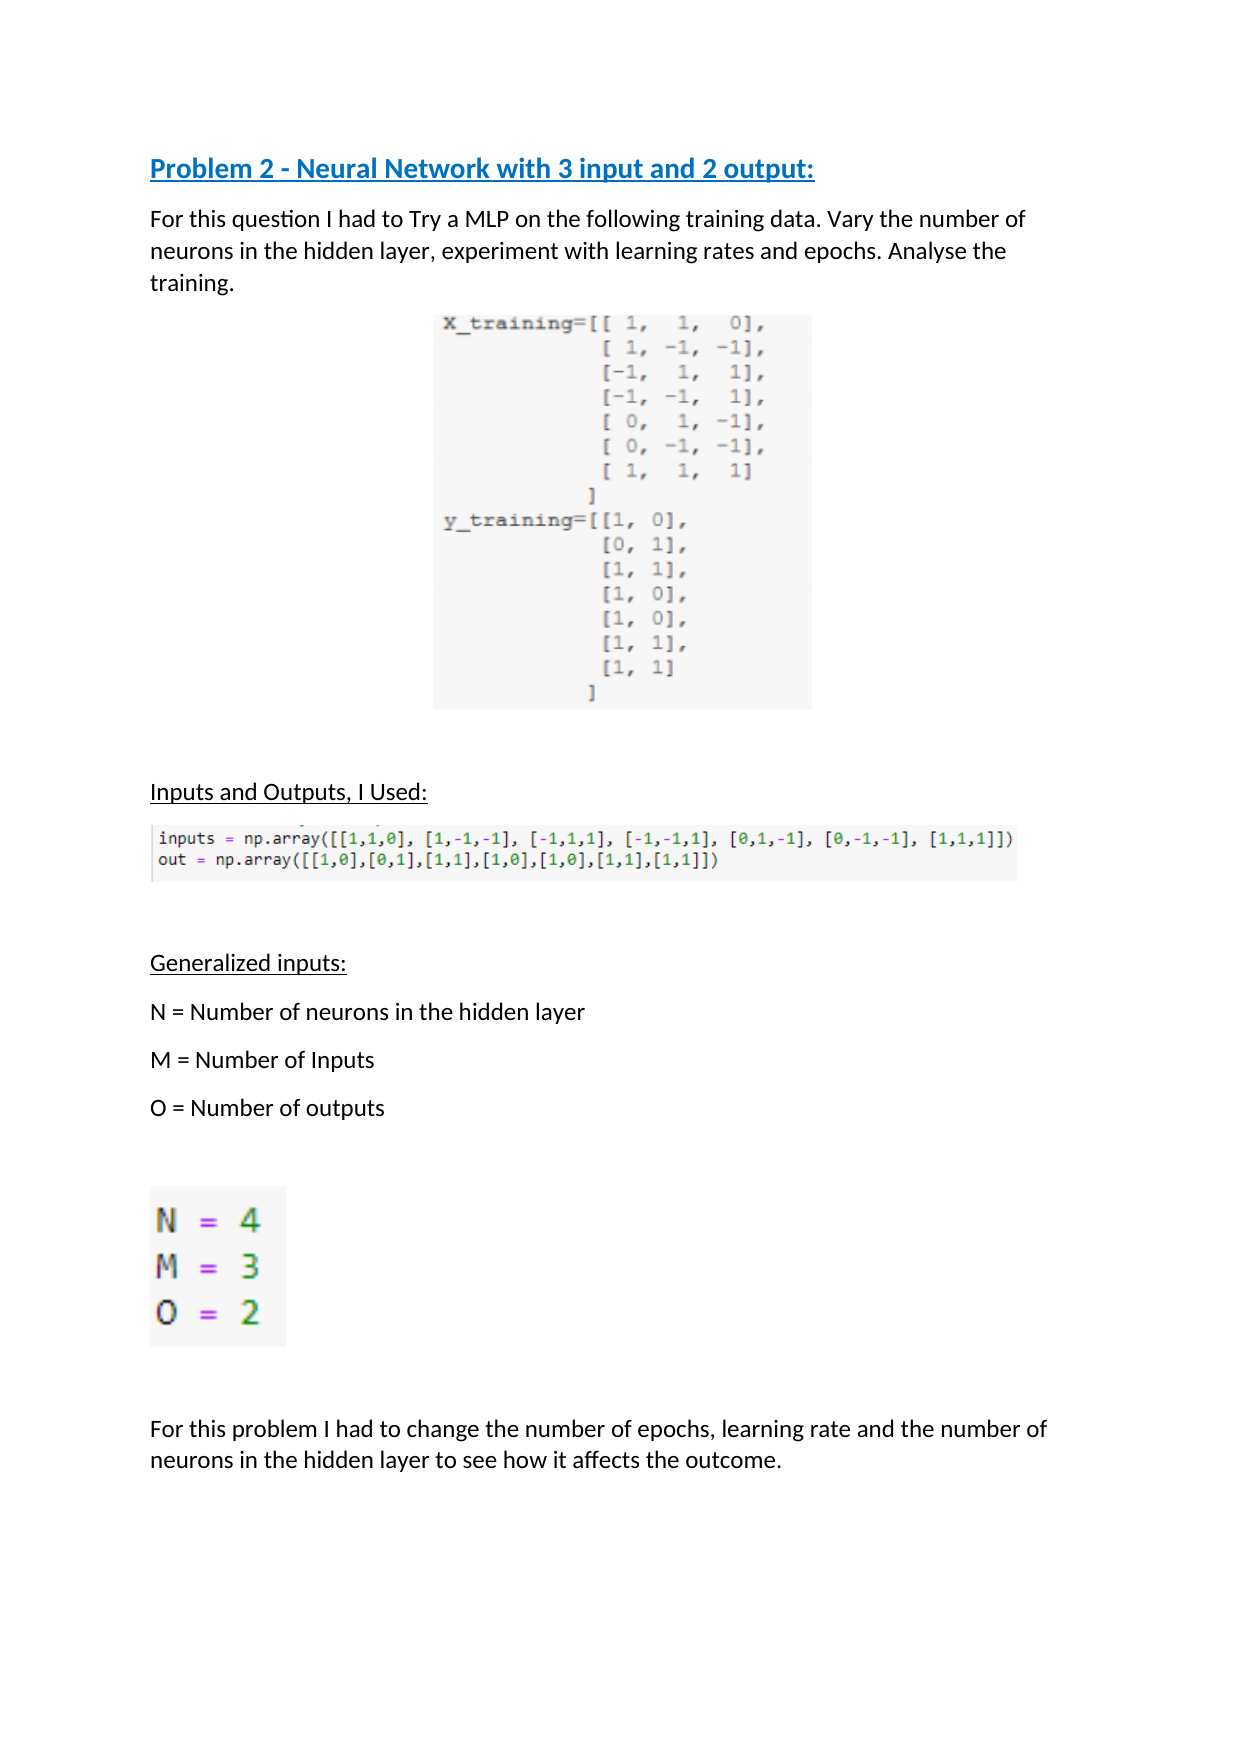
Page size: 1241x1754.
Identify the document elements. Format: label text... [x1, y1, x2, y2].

text N = Number of neurons in the hidden layer [150, 996, 1090, 1026]
text O = Number of outputs [150, 1092, 1090, 1123]
text For this question I had to Try a MLP on the following training data. Vary the number of neurons in the hidden layer, experiment with learning rates and epochs. Analyse the training. [150, 204, 1090, 297]
text For this problem I had to change the number of epochs, learning rate and the number of neurons in the hidden layer to see how it affects the outcome. [150, 1413, 1090, 1475]
text Inputs and Outputs, I Used: [150, 777, 1090, 807]
text Problem 2 - Neural Network with 3 input and 2 output: [150, 150, 1090, 186]
text Generalized inputs: [150, 947, 1090, 978]
text M = Number of Inputs [150, 1044, 1090, 1075]
